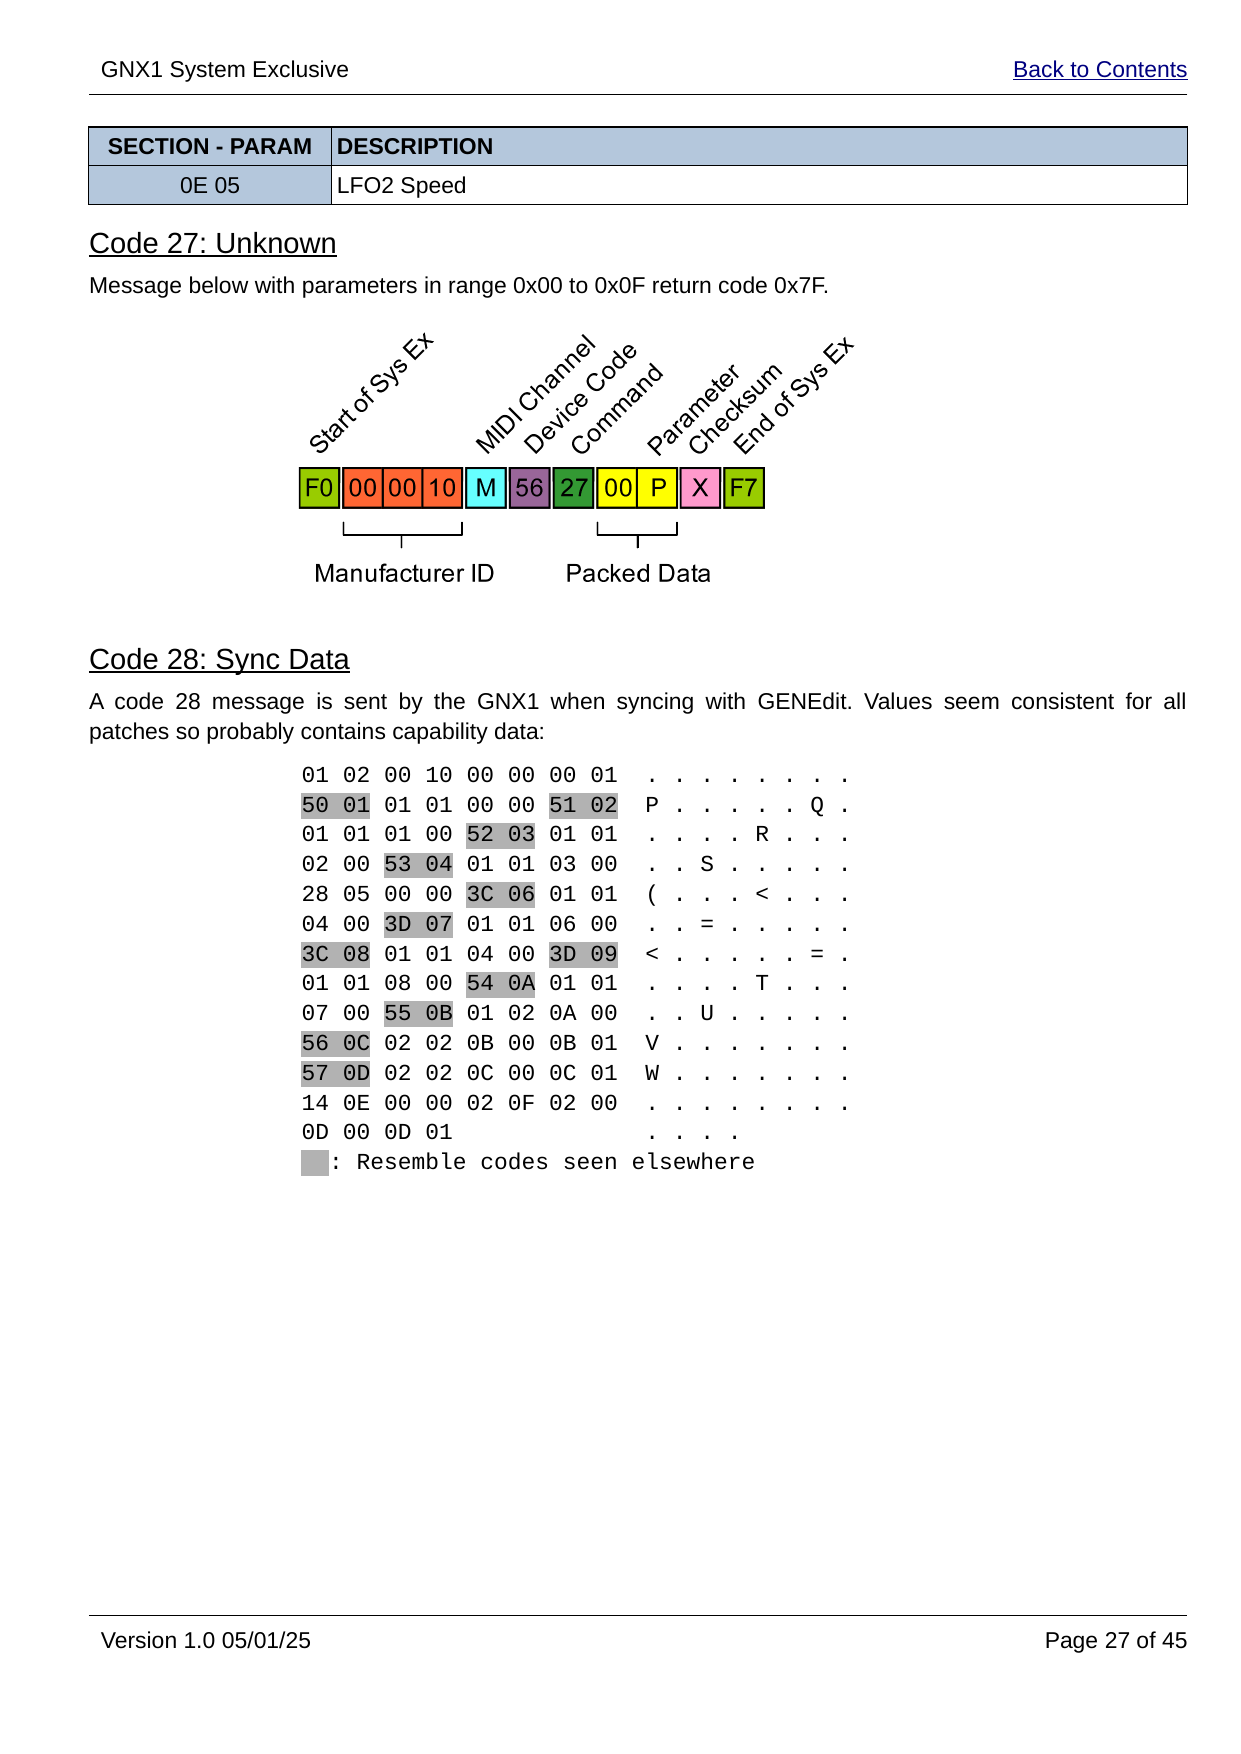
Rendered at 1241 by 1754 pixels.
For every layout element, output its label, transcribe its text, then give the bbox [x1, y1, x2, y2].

text 01 01 01 00 52 03 01 01 . . . . R . . . [301, 823, 1187, 849]
table_header SECTION - PARAM [89, 128, 331, 165]
text 50 01 01 01 00 00 51 02 P . . . . . Q . [301, 793, 1187, 819]
text Message below with parameters in range 0x00 to 0x0F return code 0x7F. [89, 272, 1187, 298]
subtitle Code 27: Unknown [89, 226, 1187, 259]
text 04 00 3D 07 01 01 06 00 . . = . . . . . [301, 912, 1187, 938]
text : Resemble codes seen elsewhere [301, 1150, 1187, 1176]
text 0D 00 0D 01 . . . . [301, 1121, 1187, 1147]
text 28 05 00 00 3C 06 01 01 ( . . . < . . . [301, 882, 1187, 908]
text 01 01 08 00 54 0A 01 01 . . . . T . . . [301, 972, 1187, 998]
subtitle Code 28: Sync Data [89, 338, 1187, 676]
text A code 28 message is sent by the GNX1 when syncing with GENEdit. Values seem consistent for all patches so probably contains capability data: [89, 688, 1187, 745]
text 02 00 53 04 01 01 03 00 . . S . . . . . [301, 852, 1187, 878]
text 07 00 55 0B 01 02 0A 00 . . U . . . . . [301, 1001, 1187, 1027]
table_cell LFO2 Speed [332, 166, 1187, 204]
text 57 0D 02 02 0C 00 0C 01 W . . . . . . . [301, 1061, 1187, 1087]
text 01 02 00 10 00 00 00 01 . . . . . . . . [301, 763, 1187, 789]
text 3C 08 01 01 04 00 3D 09 < . . . . . = . [301, 942, 1187, 968]
text 56 0C 02 02 0B 00 0B 01 V . . . . . . . [301, 1031, 1187, 1057]
picture [298, 331, 978, 588]
table_header DESCRIPTION [332, 128, 1187, 165]
text 14 0E 00 00 02 0F 02 00 . . . . . . . . [301, 1091, 1187, 1117]
table_cell 0E 05 [89, 166, 331, 204]
